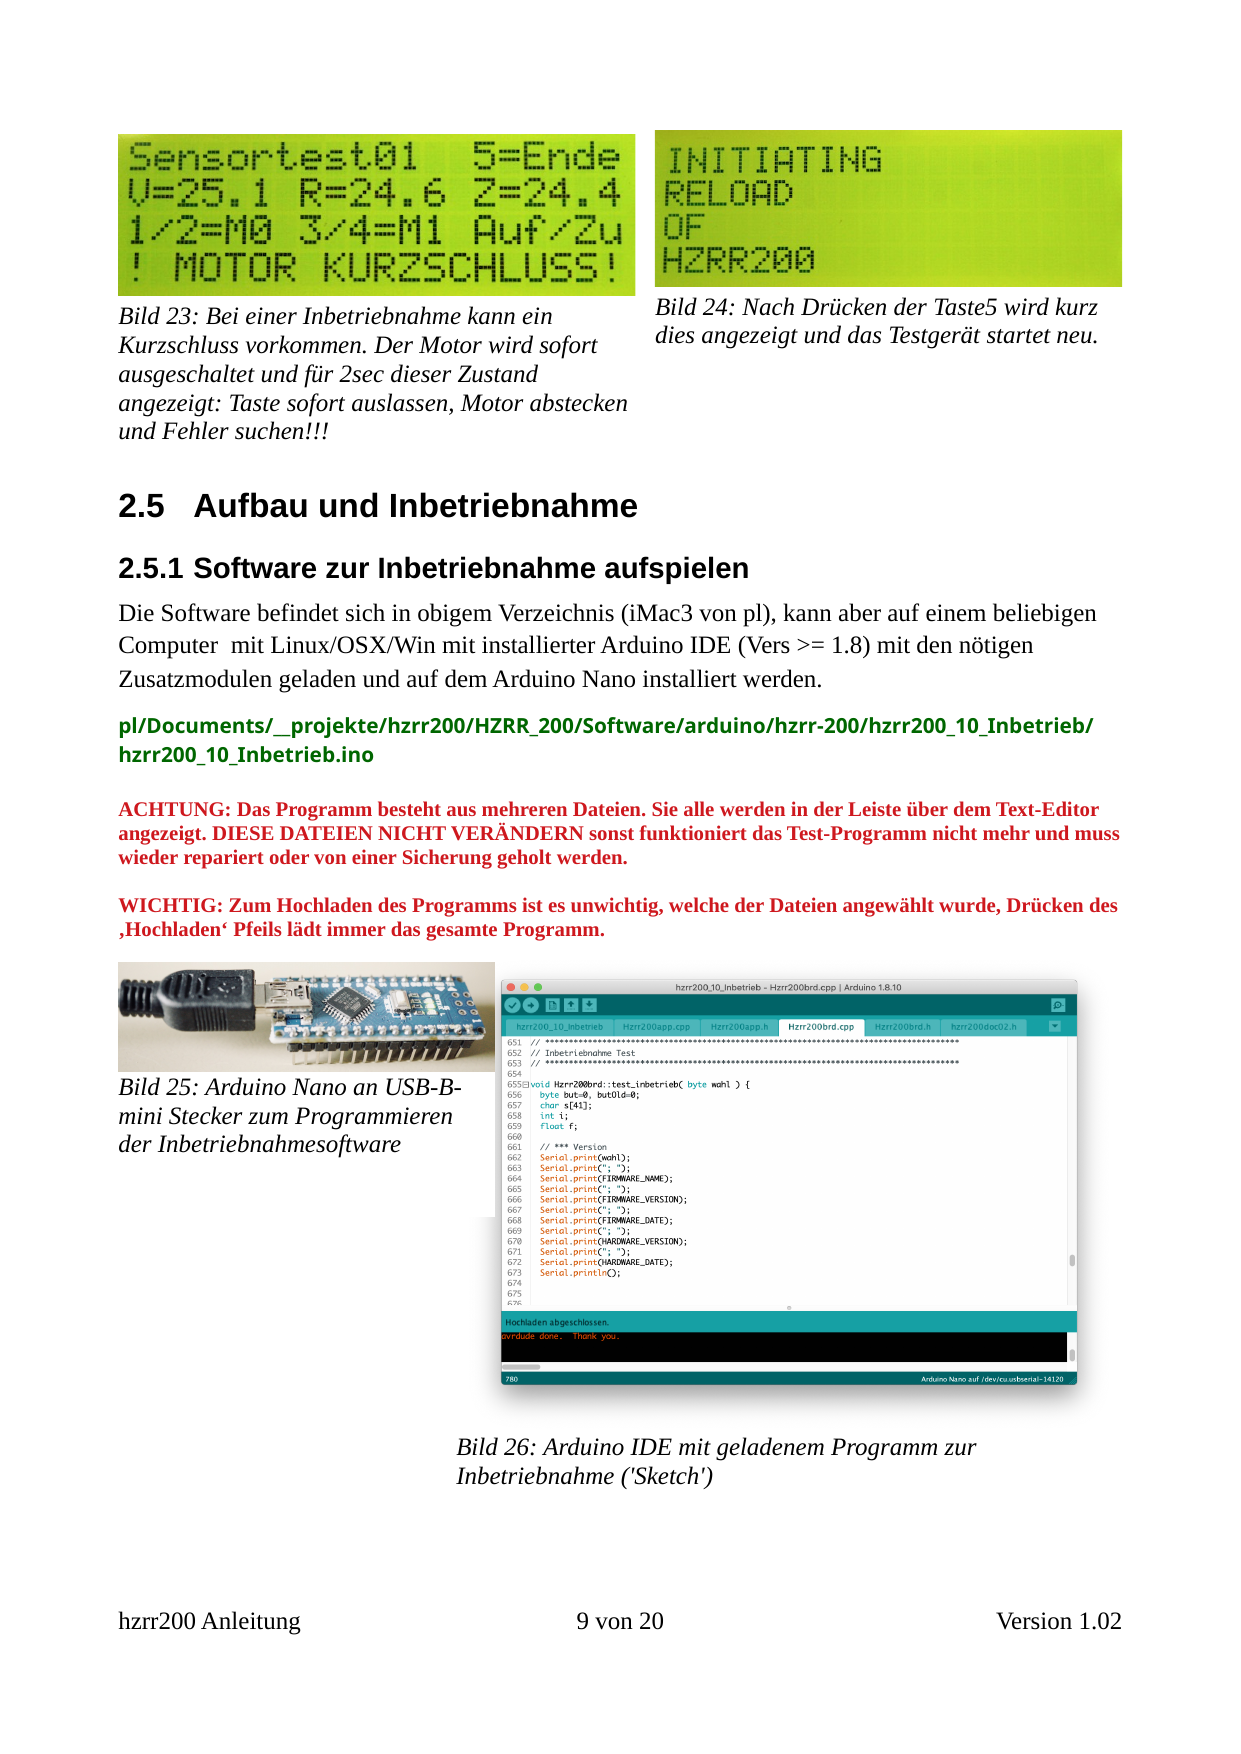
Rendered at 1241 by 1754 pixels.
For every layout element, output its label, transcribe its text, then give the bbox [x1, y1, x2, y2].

subtitle Aufbau und Inbetriebnahme [118, 486, 1122, 524]
text [118, 953, 495, 962]
picture [654, 130, 1123, 287]
picture [118, 956, 1115, 1433]
text WICHTIG: Zum Hochladen des Programms ist es unwichtig, welche der Dateien angewählt wurde, Drücken des ‚Hochladen‘ Pfeils lädt immer das gesamte Programm. [118, 893, 1122, 941]
text Die Software befindet sich in obigem Verzeichnis (iMac3 von pl), kann aber auf einem beliebigen Computer mit Linux/OSX/Win mit installierter Arduino IDE (Vers >= 1.8) mit den nötigen Zusatzmodulen geladen und auf dem Arduino Nano installiert werden. [118, 598, 1122, 692]
text Bild 24: Nach Drücken der Taste5 wird kurz dies angezeigt und das Testgerät startet neu. [655, 287, 1122, 349]
text Bild 25: Arduino Nano an USB-B-mini Stecker zum Programmieren der Inbetriebnahmesoftware [118, 1072, 495, 1158]
picture [118, 134, 636, 296]
text ACHTUNG: Das Programm besteht aus mehreren Dateien. Sie alle werden in der Leiste über dem Text-Editor angezeigt. DIESE DATEIEN NICHT VERÄNDERN sonst funktioniert das Test-Programm nicht mehr und muss wieder repariert oder von einer Sicherung geholt werden. [118, 797, 1122, 869]
text Bild 23: Bei einer Inbetriebnahme kann ein Kurzschluss vorkommen. Der Motor wird sofort ausgeschaltet und für 2sec dieser Zustand angezeigt: Taste sofort auslassen, Motor abstecken und Fehler suchen!!! [118, 296, 635, 445]
text pl/Documents/__projekte/hzrr200/HZRR_200/Software/arduino/hzrr-200/hzrr200_10_Inbetrieb/hzrr200_10_Inbetrieb.ino [118, 711, 1122, 768]
subtitle Software zur Inbetriebnahme aufspielen [118, 551, 1122, 585]
text Bild 26: Arduino IDE mit geladenem Programm zur Inbetriebnahme ('Sketch') [456, 963, 1120, 1490]
